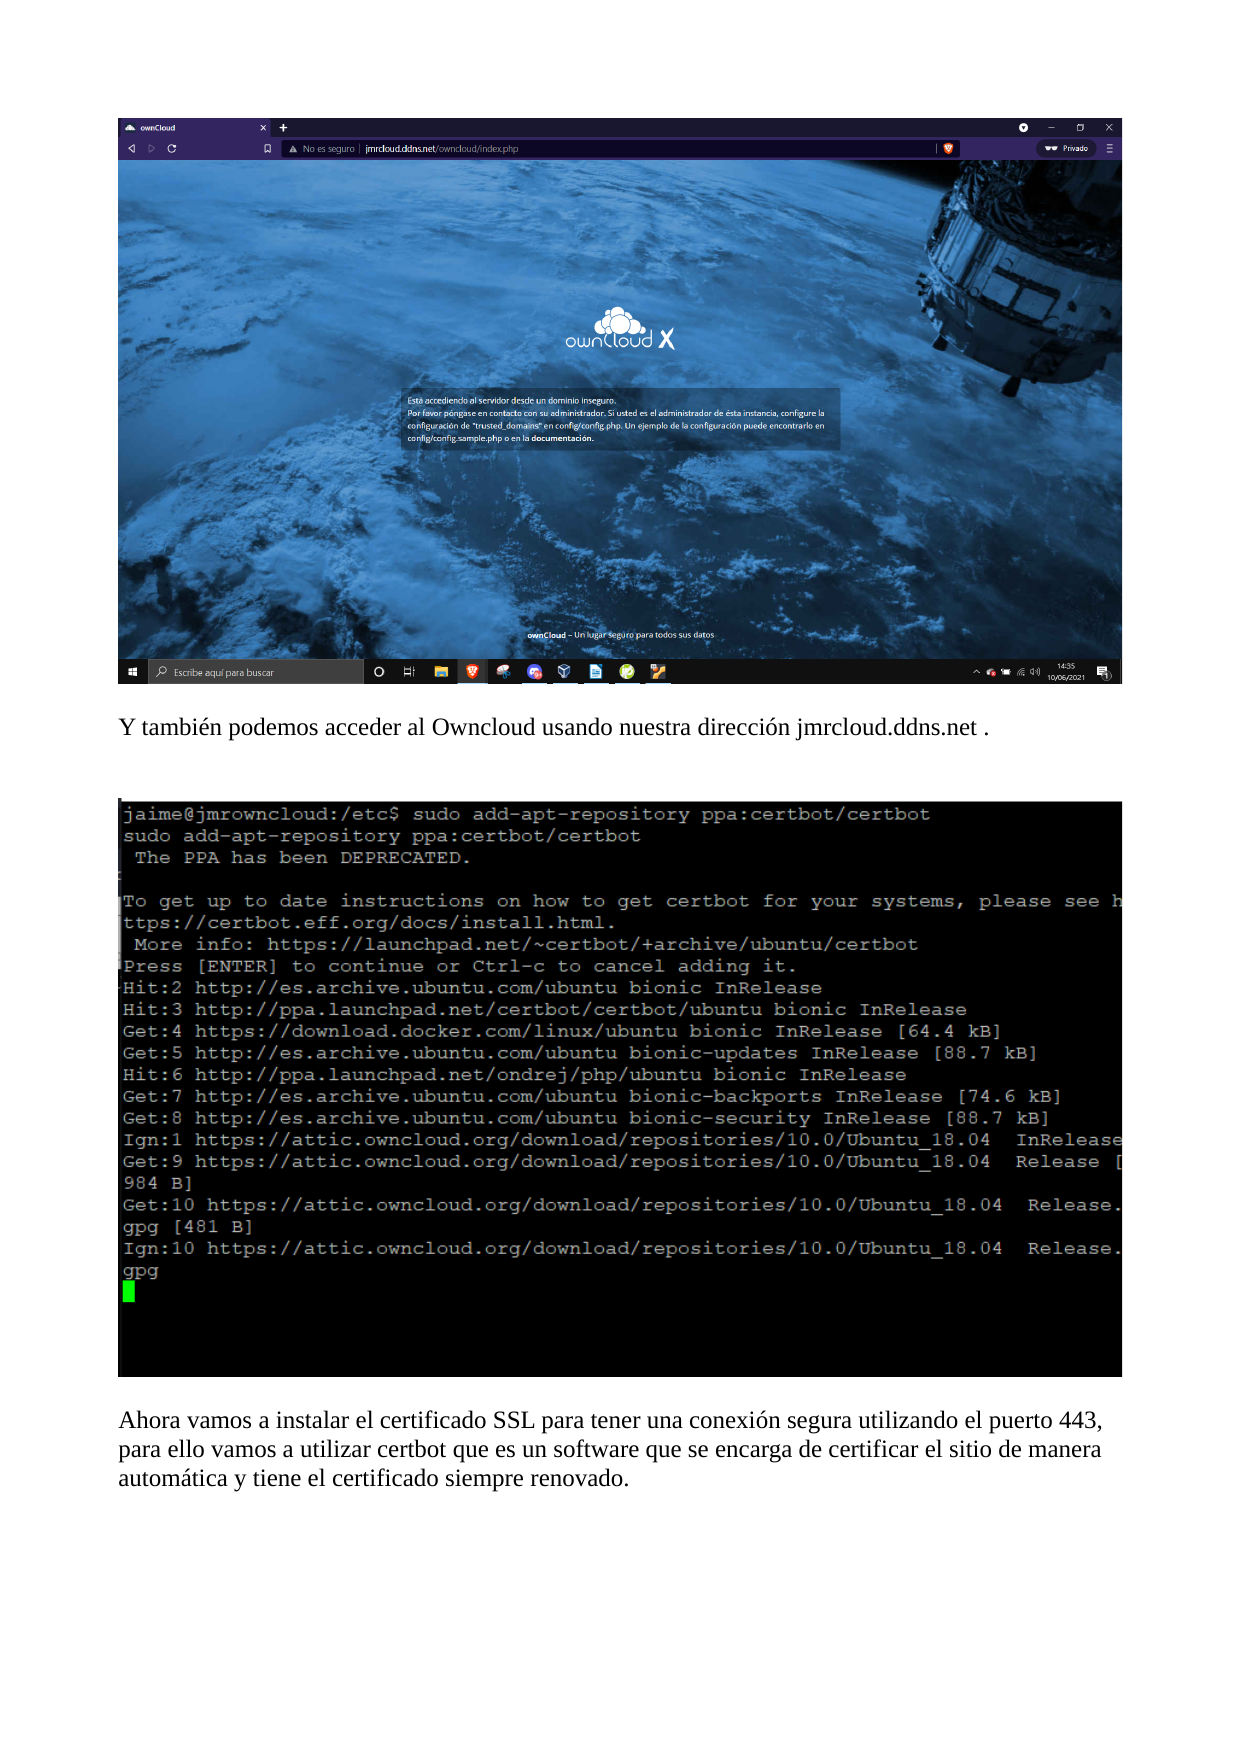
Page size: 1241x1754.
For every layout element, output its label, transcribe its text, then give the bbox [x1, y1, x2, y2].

text Y también podemos acceder al Owncloud usando nuestra dirección jmrcloud.ddns.net . [118, 712, 1122, 741]
text Ahora vamos a instalar el certificado SSL para tener una conexión segura utilizando el puerto 443, para ello vamos a utilizar certbot que es un software que se encarga de certificar el sitio de manera automática y tiene el certificado siempre renovado. [118, 1405, 1122, 1492]
picture [118, 118, 1123, 684]
picture [118, 798, 1123, 1377]
